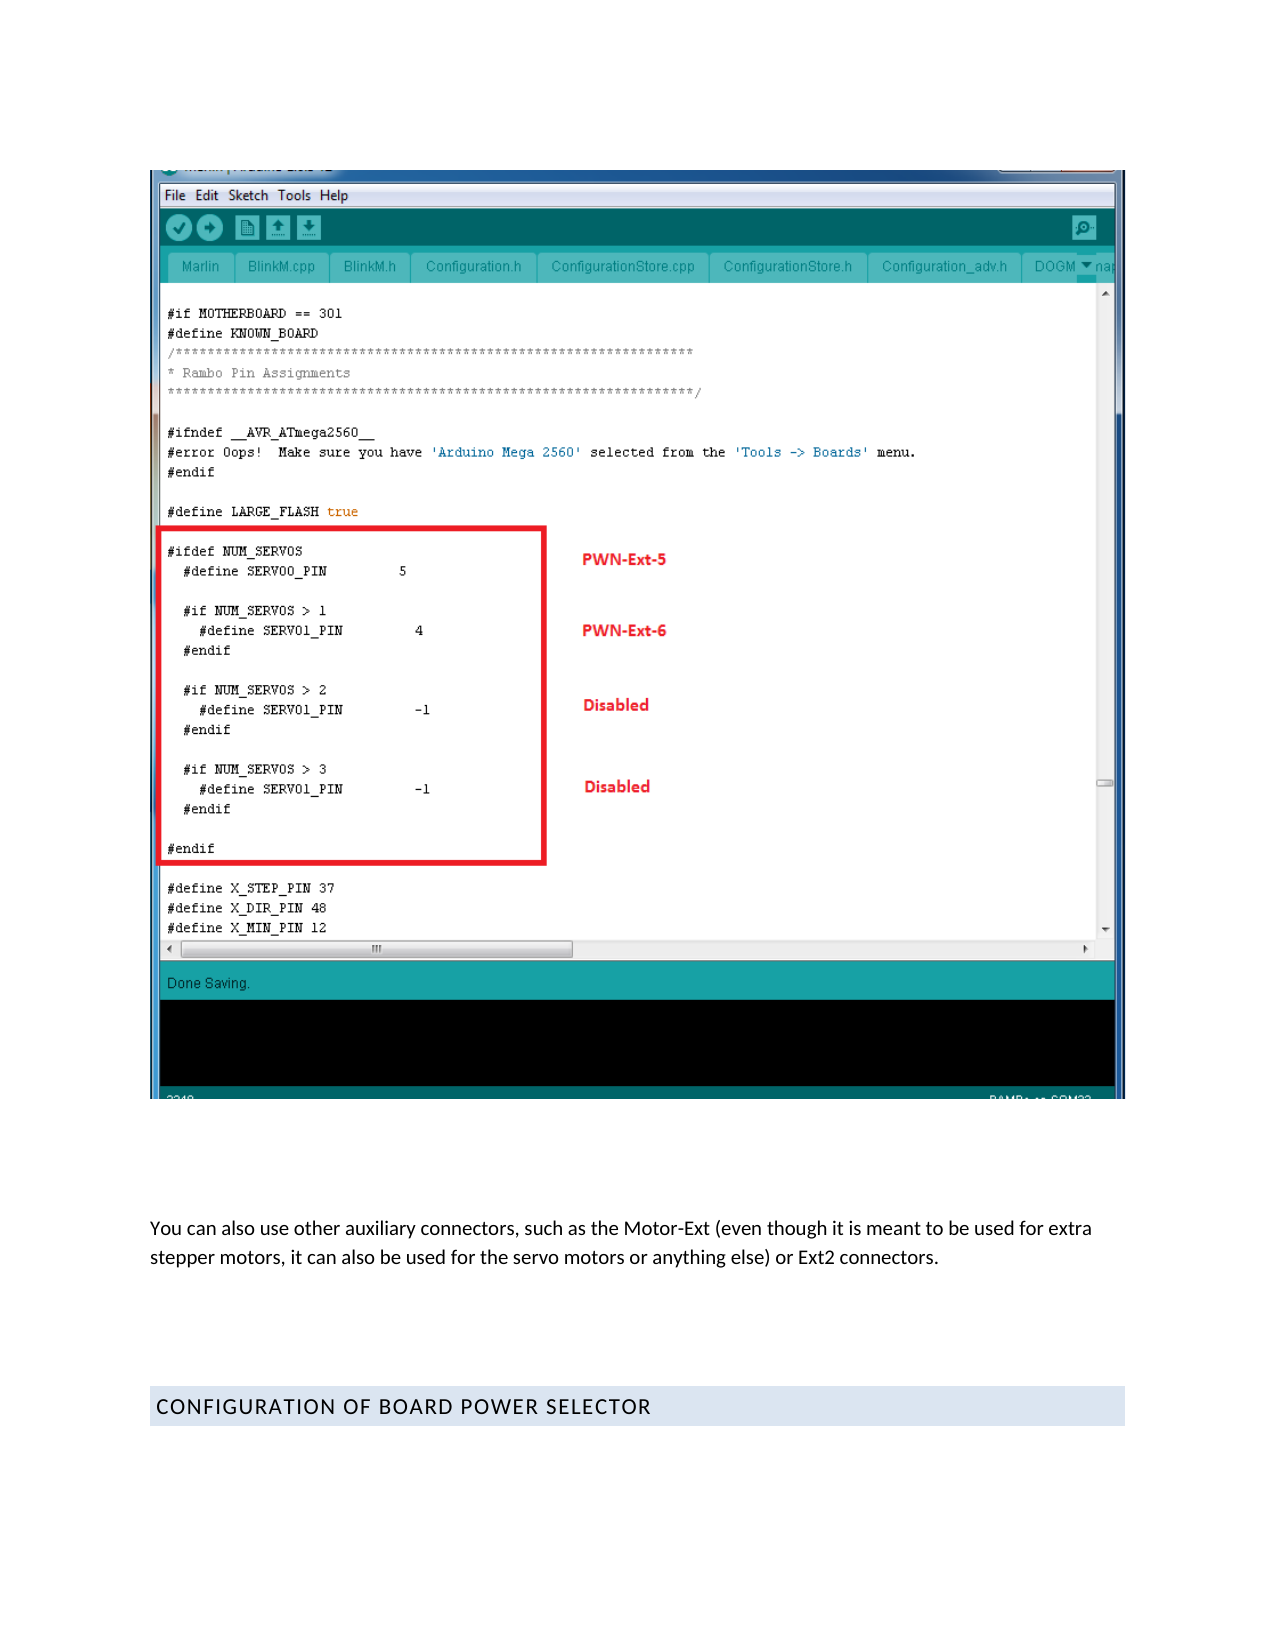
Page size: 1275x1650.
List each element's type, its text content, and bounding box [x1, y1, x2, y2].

text You can also use other auxiliary connectors, such as the Motor-Ext (even though it is meant to be used for extra stepper motors, it can also be used for the servo motors or anything else) or Ext2 connectors. [150, 1215, 1125, 1270]
subtitle Configuration of Board power selector [156, 1392, 1119, 1420]
